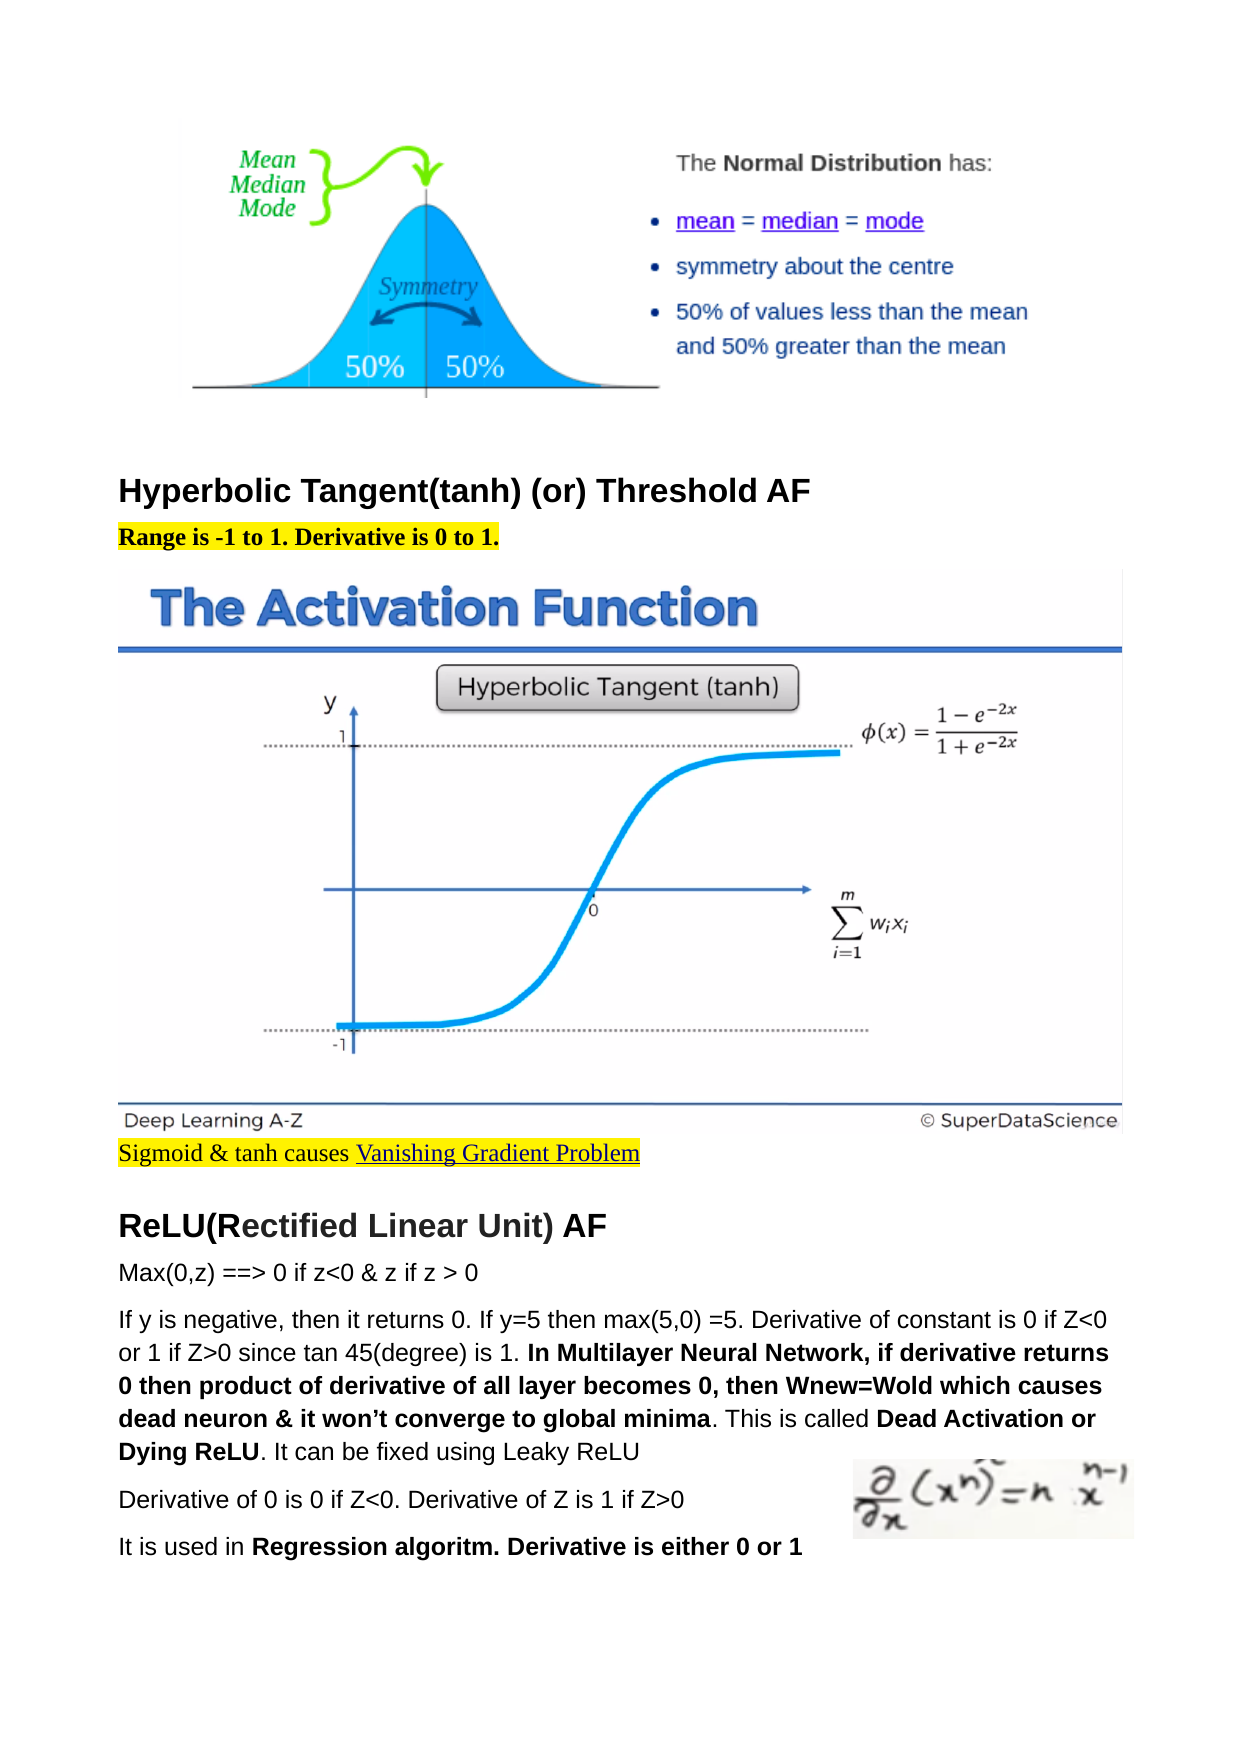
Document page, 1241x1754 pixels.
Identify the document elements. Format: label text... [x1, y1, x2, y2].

text Sigmoid & tanh causes Vanishing Gradient Problem [118, 1134, 1122, 1167]
text Max(0,z) ==> 0 if z<0 & z if z > 0 [118, 1257, 1122, 1286]
picture [852, 1459, 1135, 1539]
text If y is negative, then it returns 0. If y=5 then max(5,0) =5. Derivative of constant is 0 if Z<0 or 1 if Z>0 since tan 45(degree) is 1. In Multilayer Neural Network, if derivative returns 0 then product of derivative of all layer becomes 0, then Wnew=Wold which causes dead neuron & it won’t converge to global minima. This is called Dead Activation or Dying ReLU. It can be fixed using Leaky ReLU [118, 1305, 1122, 1466]
picture [177, 118, 1063, 398]
subtitle ReLU(Rectified Linear Unit) AF [118, 1206, 1122, 1245]
text Derivative of 0 is 0 if Z<0. Derivative of Z is 1 if Z>0 [118, 1485, 852, 1513]
text It is used in Regression algoritm. Derivative is either 0 or 1 [118, 1532, 1122, 1561]
text Range is -1 to 1. Derivative is 0 to 1. [118, 522, 1122, 550]
picture [118, 569, 1123, 1134]
subtitle Hyperbolic Tangent(tanh) (or) Threshold AF [118, 471, 1122, 509]
